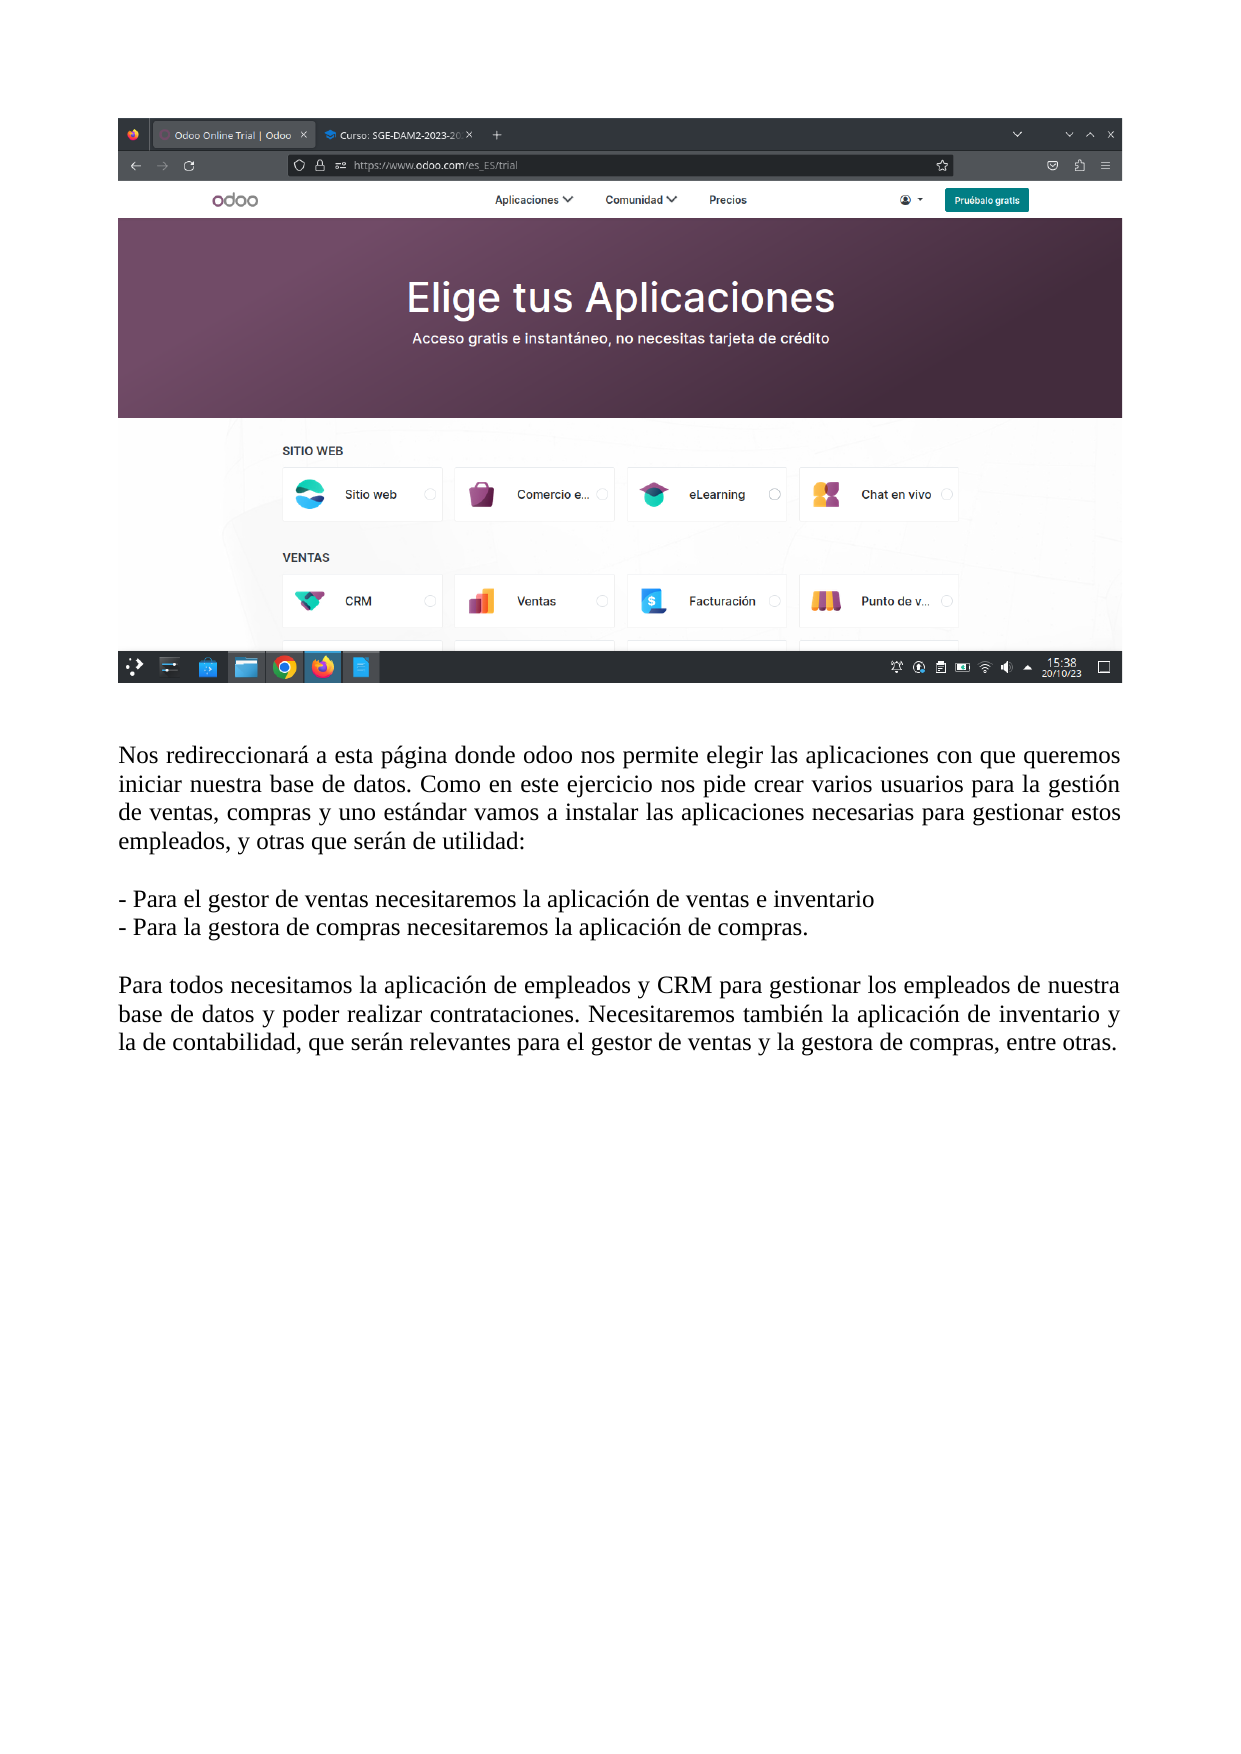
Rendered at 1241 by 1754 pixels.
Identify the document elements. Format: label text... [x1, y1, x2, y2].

text - Para la gestora de compras necesitaremos la aplicación de compras. [118, 912, 1122, 941]
text Nos redireccionará a esta página donde odoo nos permite elegir las aplicaciones con que queremos iniciar nuestra base de datos. Como en este ejercicio nos pide crear varios usuarios para la gestión de ventas, compras y uno estándar vamos a instalar las aplicaciones necesarias para gestionar estos empleados, y otras que serán de utilidad: [118, 740, 1122, 855]
text Para todos necesitamos la aplicación de empleados y CRM para gestionar los empleados de nuestra base de datos y poder realizar contrataciones. Necesitaremos también la aplicación de inventario y la de contabilidad, que serán relevantes para el gestor de ventas y la gestora de compras, entre otras. [118, 970, 1122, 1056]
picture [118, 118, 1123, 683]
text - Para el gestor de ventas necesitaremos la aplicación de ventas e inventario [118, 884, 1122, 912]
